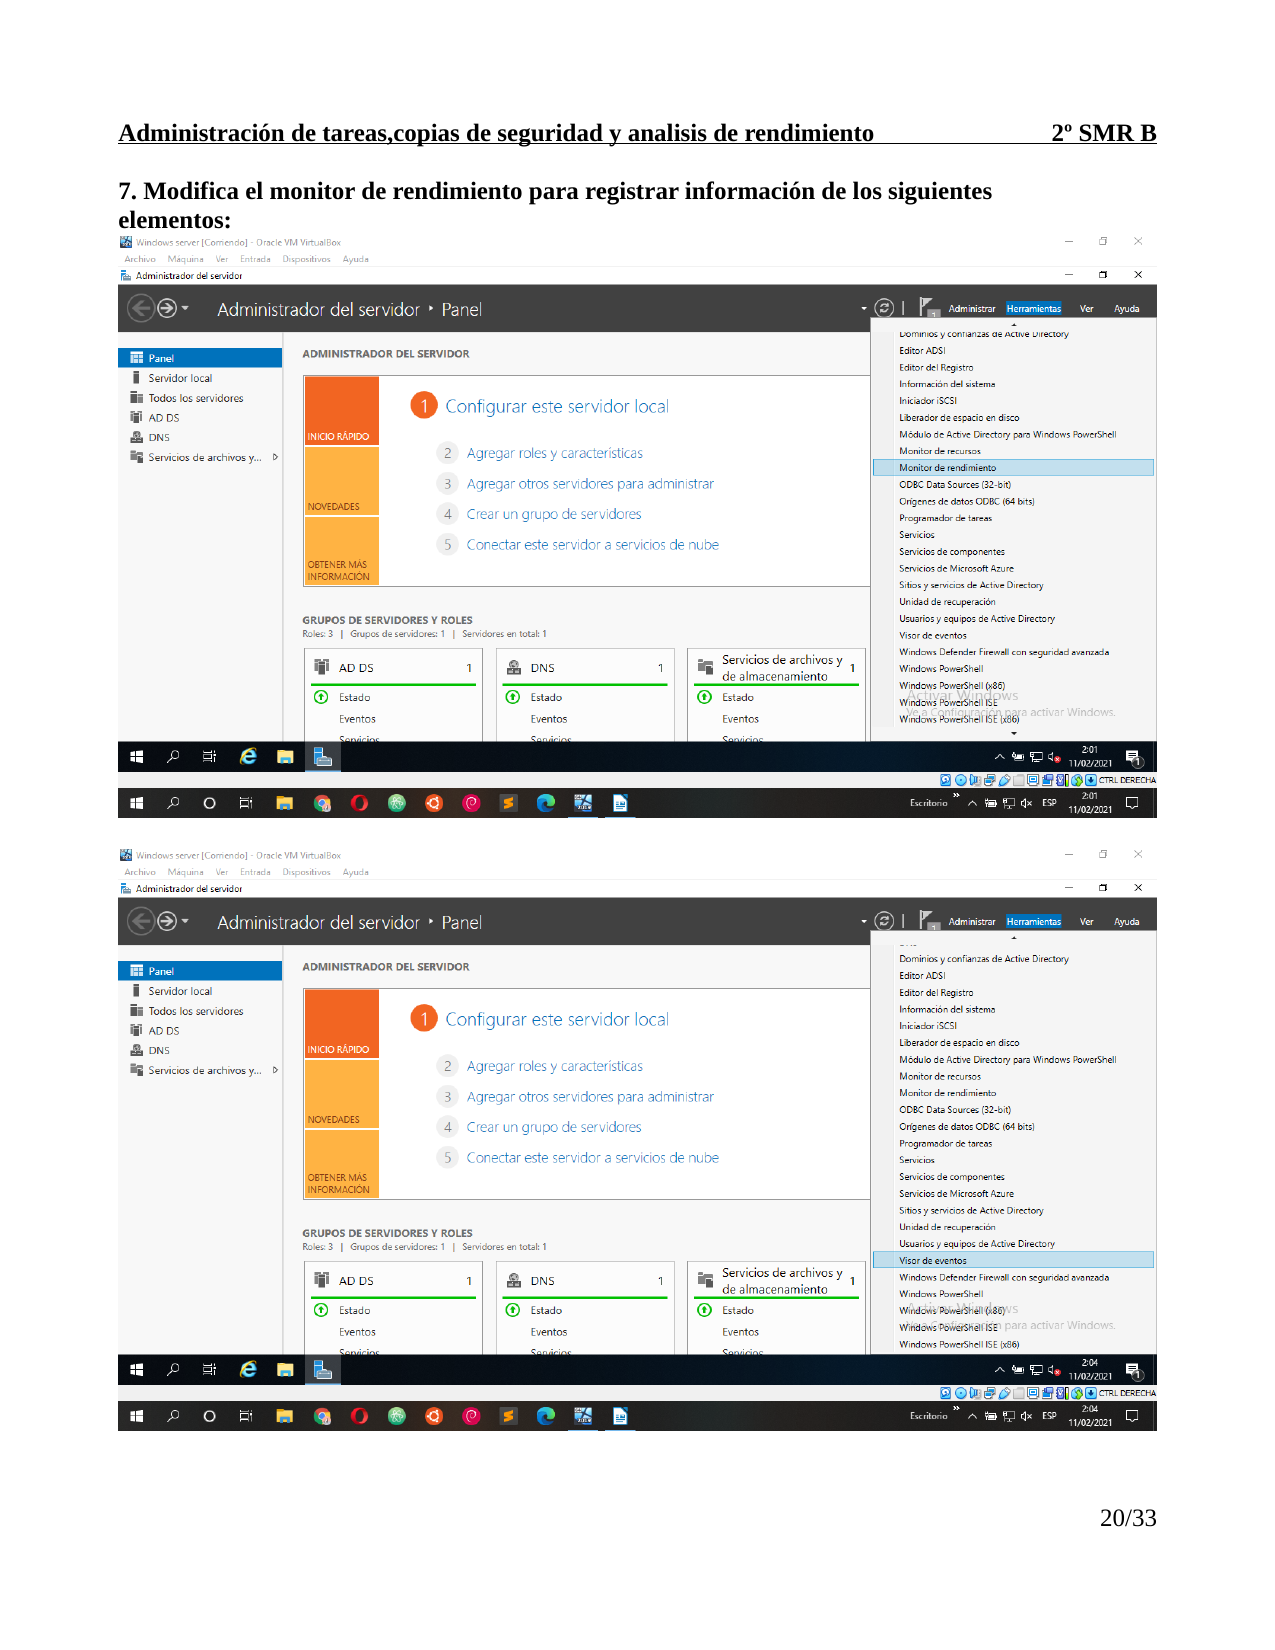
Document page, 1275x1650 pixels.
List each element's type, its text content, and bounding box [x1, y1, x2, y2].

picture [118, 233, 1157, 818]
text 7. Modifica el monitor de rendimiento para registrar información de los siguientes [118, 176, 1157, 205]
picture [118, 846, 1157, 1431]
text elementos: [118, 205, 1157, 233]
